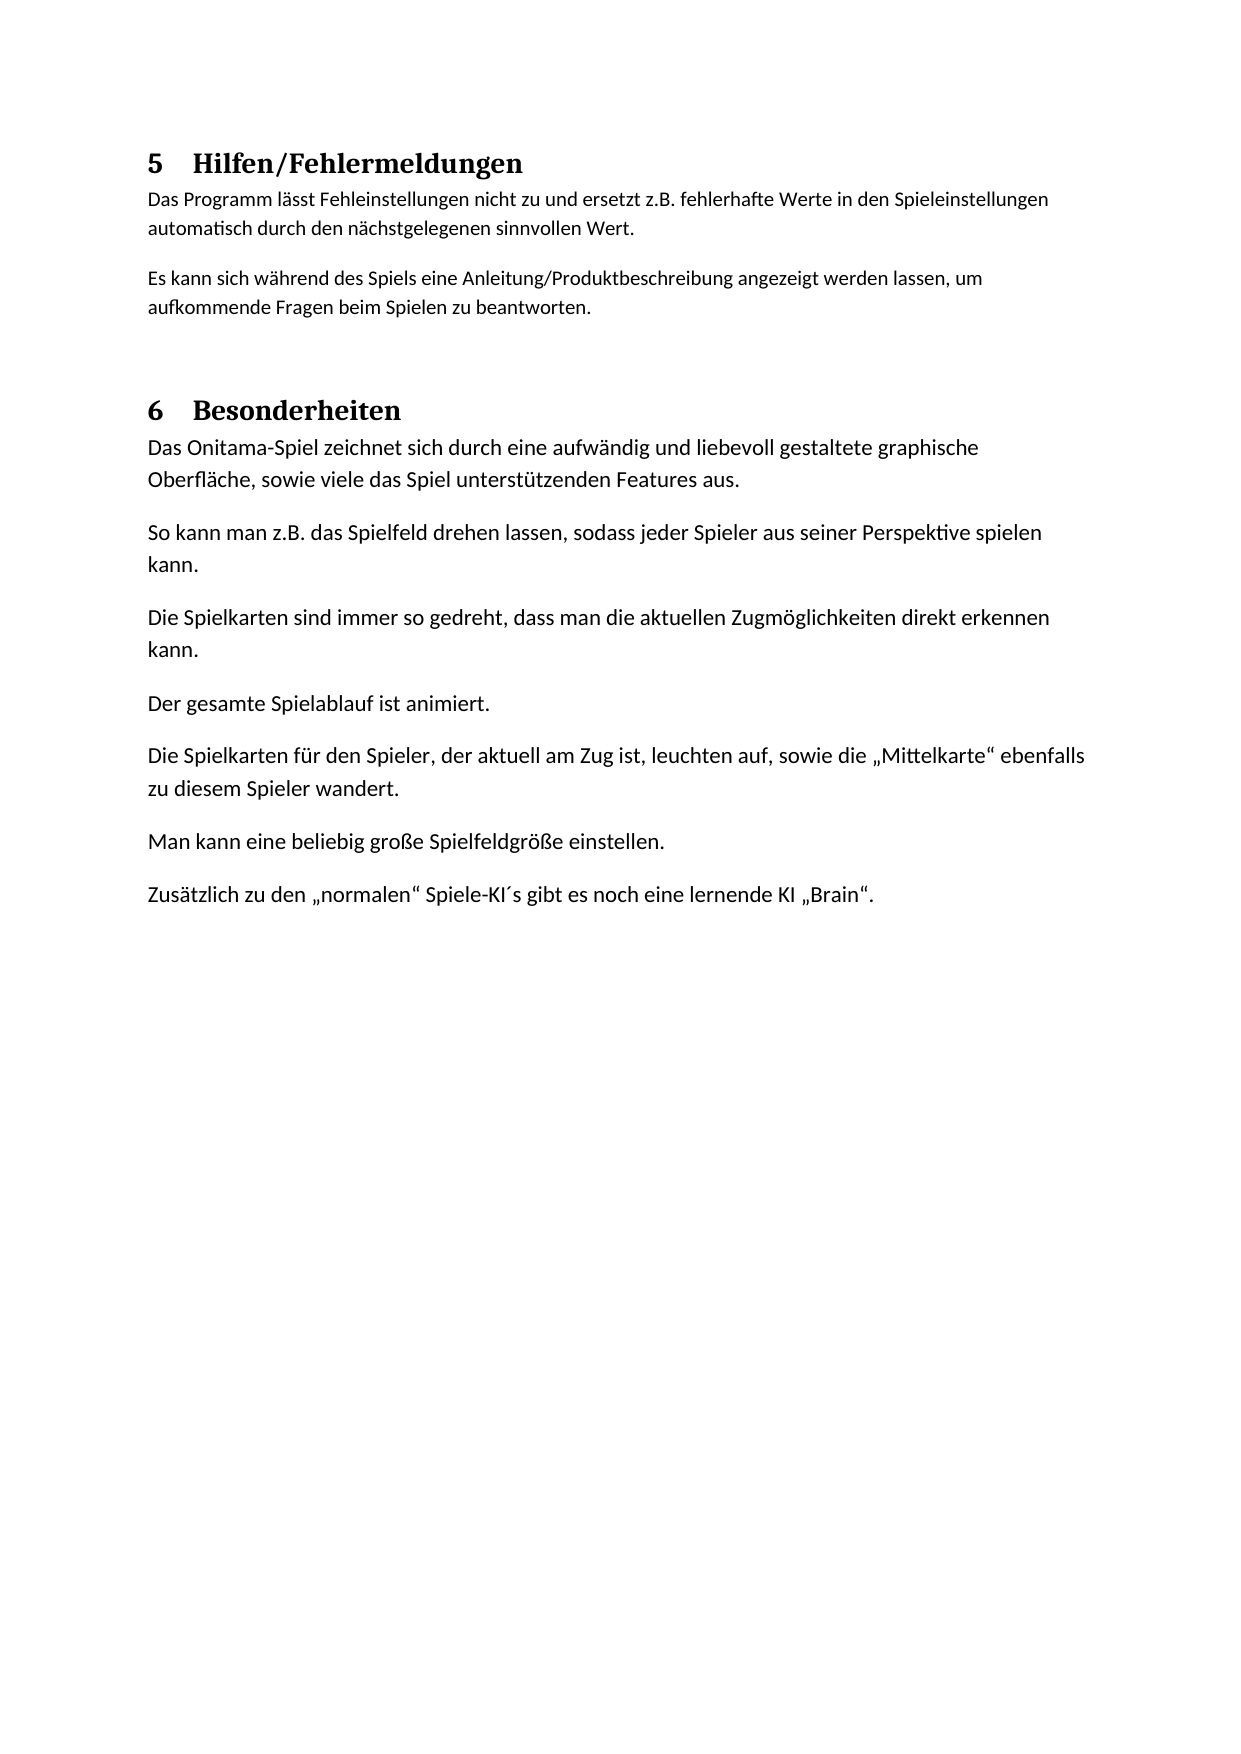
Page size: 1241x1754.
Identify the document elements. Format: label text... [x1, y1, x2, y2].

subtitle Hilfen/Fehlermeldungen [148, 148, 1093, 181]
text Das Onitama-Spiel zeichnet sich durch eine aufwändig und liebevoll gestaltete graphische Oberfläche, sowie viele das Spiel unterstützenden Features aus. [148, 433, 1093, 493]
text So kann man z.B. das Spielfeld drehen lassen, sodass jeder Spieler aus seiner Perspektive spielen kann. [148, 518, 1093, 578]
subtitle Besonderheiten [148, 394, 1093, 428]
text Es kann sich während des Spiels eine Anleitung/Produktbeschreibung angezeigt werden lassen, um aufkommende Fragen beim Spielen zu beantworten. [148, 265, 1093, 320]
text Das Programm lässt Fehleinstellungen nicht zu und ersetzt z.B. fehlerhafte Werte in den Spieleinstellungen automatisch durch den nächstgelegenen sinnvollen Wert. [148, 186, 1093, 241]
text Zusätzlich zu den „normalen“ Spiele-KI´s gibt es noch eine lernende KI „Brain“. [148, 880, 1093, 908]
text Die Spielkarten sind immer so gedreht, dass man die aktuellen Zugmöglichkeiten direkt erkennen kann. [148, 603, 1093, 664]
text Die Spielkarten für den Spieler, der aktuell am Zug ist, leuchten auf, sowie die „Mittelkarte“ ebenfalls zu diesem Spieler wandert. [148, 742, 1093, 802]
text Der gesamte Spielablauf ist animiert. [148, 689, 1093, 717]
text Man kann eine beliebig große Spielfeldgröße einstellen. [148, 827, 1093, 855]
